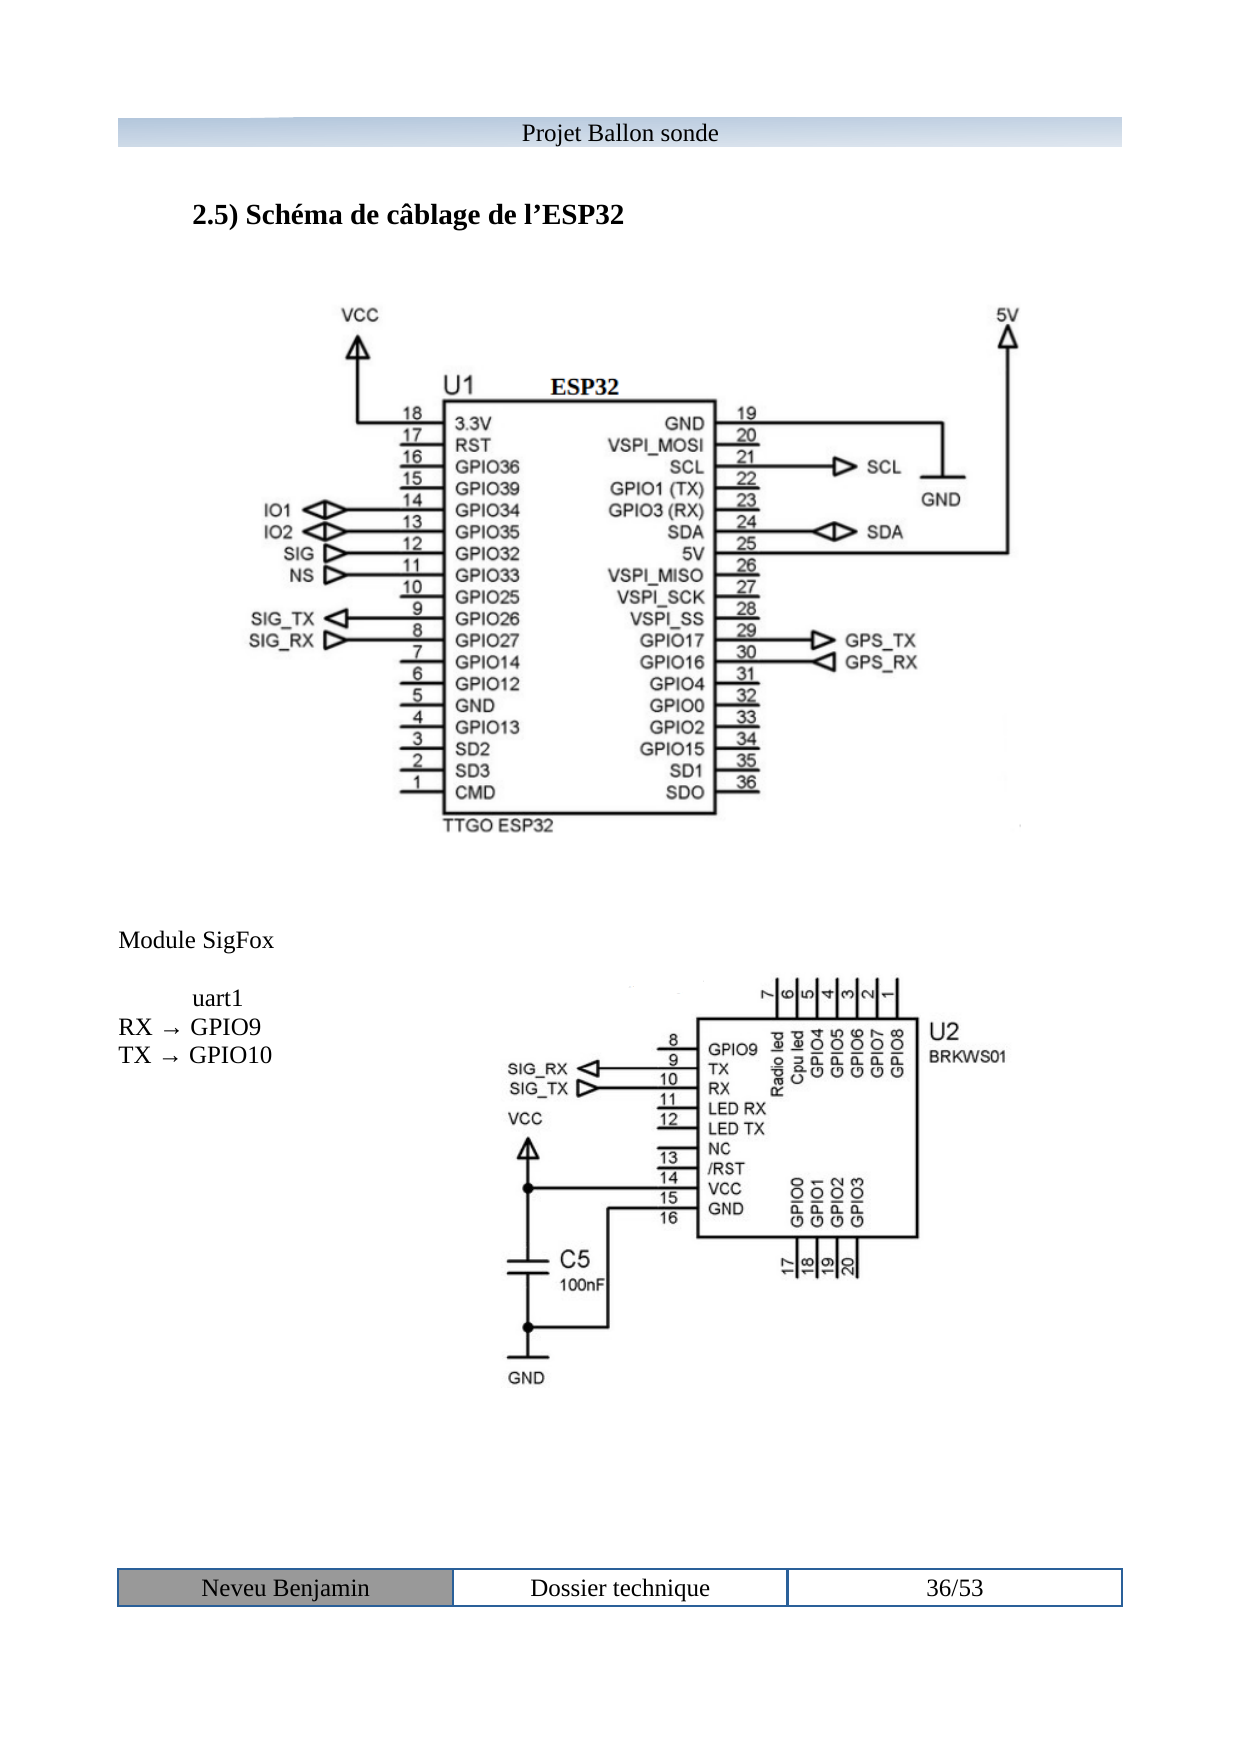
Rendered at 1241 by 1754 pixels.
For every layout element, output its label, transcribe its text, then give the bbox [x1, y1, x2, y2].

text Module SigFox [118, 926, 433, 954]
text [1025, 983, 1122, 1012]
text [1025, 926, 1122, 954]
subtitle 2.5) Schéma de câblage de l’ESP32 [118, 197, 1122, 231]
text uart1 [118, 983, 433, 1012]
text [1025, 1041, 1122, 1069]
text TX → GPIO10 [118, 1041, 433, 1069]
text RX → GPIO9 [118, 1012, 433, 1041]
picture [433, 905, 1025, 1394]
text [1025, 1012, 1122, 1041]
picture [118, 278, 1123, 840]
